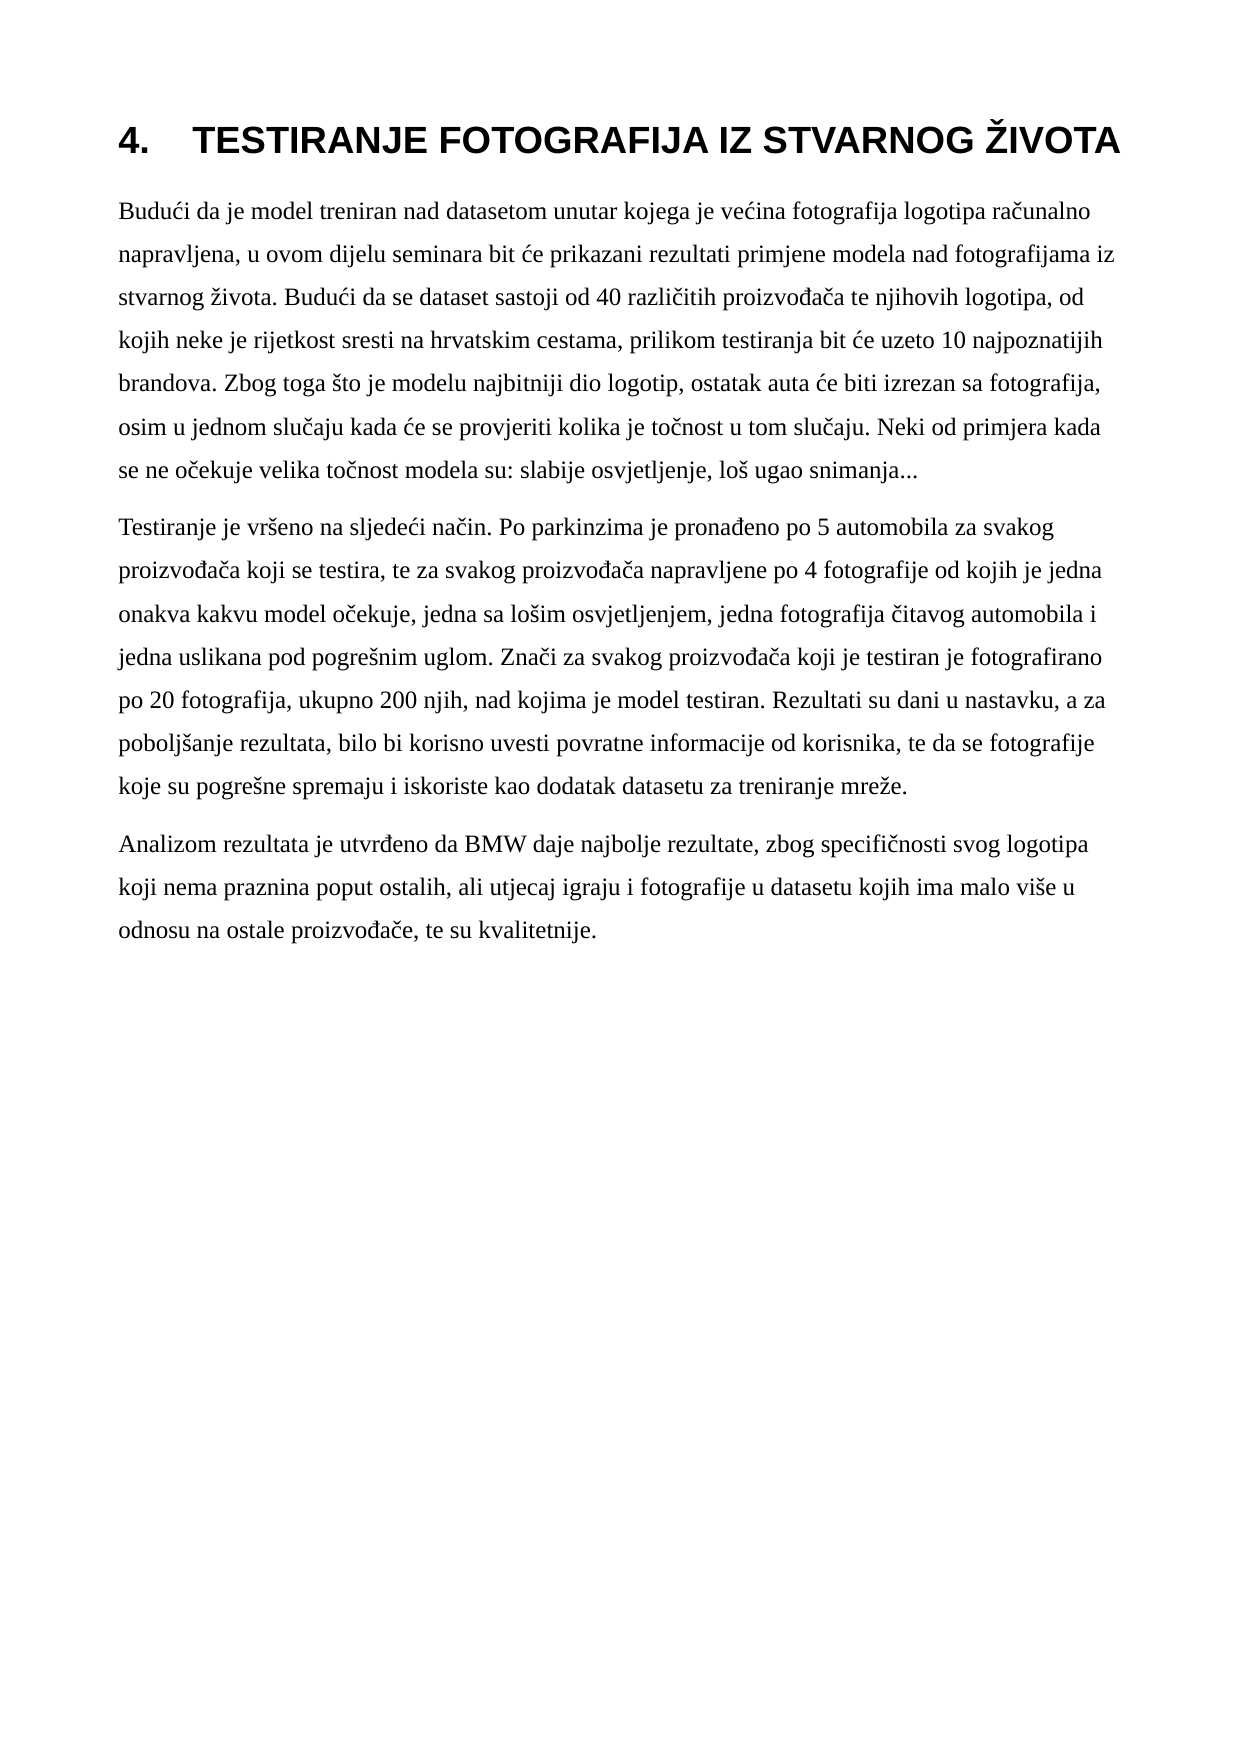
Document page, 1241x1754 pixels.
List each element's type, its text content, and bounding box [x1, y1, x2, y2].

text Testiranje je vršeno na sljedeći način. Po parkinzima je pronađeno po 5 automobila za svakog proizvođača koji se testira, te za svakog proizvođača napravljene po 4 fotografije od kojih je jedna onakva kakvu model očekuje, jedna sa lošim osvjetljenjem, jedna fotografija čitavog automobila i jedna uslikana pod pogrešnim uglom. Znači za svakog proizvođača koji je testiran je fotografirano po 20 fotografija, ukupno 200 njih, nad kojima je model testiran. Rezultati su dani u nastavku, a za poboljšanje rezultata, bilo bi korisno uvesti povratne informacije od korisnika, te da se fotografije koje su pogrešne spremaju i iskoriste kao dodatak datasetu za treniranje mreže. [118, 512, 1122, 800]
text Budući da je model treniran nad datasetom unutar kojega je većina fotografija logotipa računalno napravljena, u ovom dijelu seminara bit će prikazani rezultati primjene modela nad fotografijama iz stvarnog života. Budući da se dataset sastoji od 40 različitih proizvođača te njihovih logotipa, od kojih neke je rijetkost sresti na hrvatskim cestama, prilikom testiranja bit će uzeto 10 najpoznatijih brandova. Zbog toga što je modelu najbitniji dio logotip, ostatak auta će biti izrezan sa fotografija, osim u jednom slučaju kada će se provjeriti kolika je točnost u tom slučaju. Neki od primjera kada se ne očekuje velika točnost modela su: slabije osvjetljenje, loš ugao snimanja... [118, 196, 1122, 483]
subtitle TESTIRANJE FOTOGRAFIJA IZ STVARNOG ŽIVOTA [118, 118, 1122, 162]
text Analizom rezultata je utvrđeno da BMW daje najbolje rezultate, zbog specifičnosti svog logotipa koji nema praznina poput ostalih, ali utjecaj igraju i fotografije u datasetu kojih ima malo više u odnosu na ostale proizvođače, te su kvalitetnije. [118, 829, 1122, 944]
